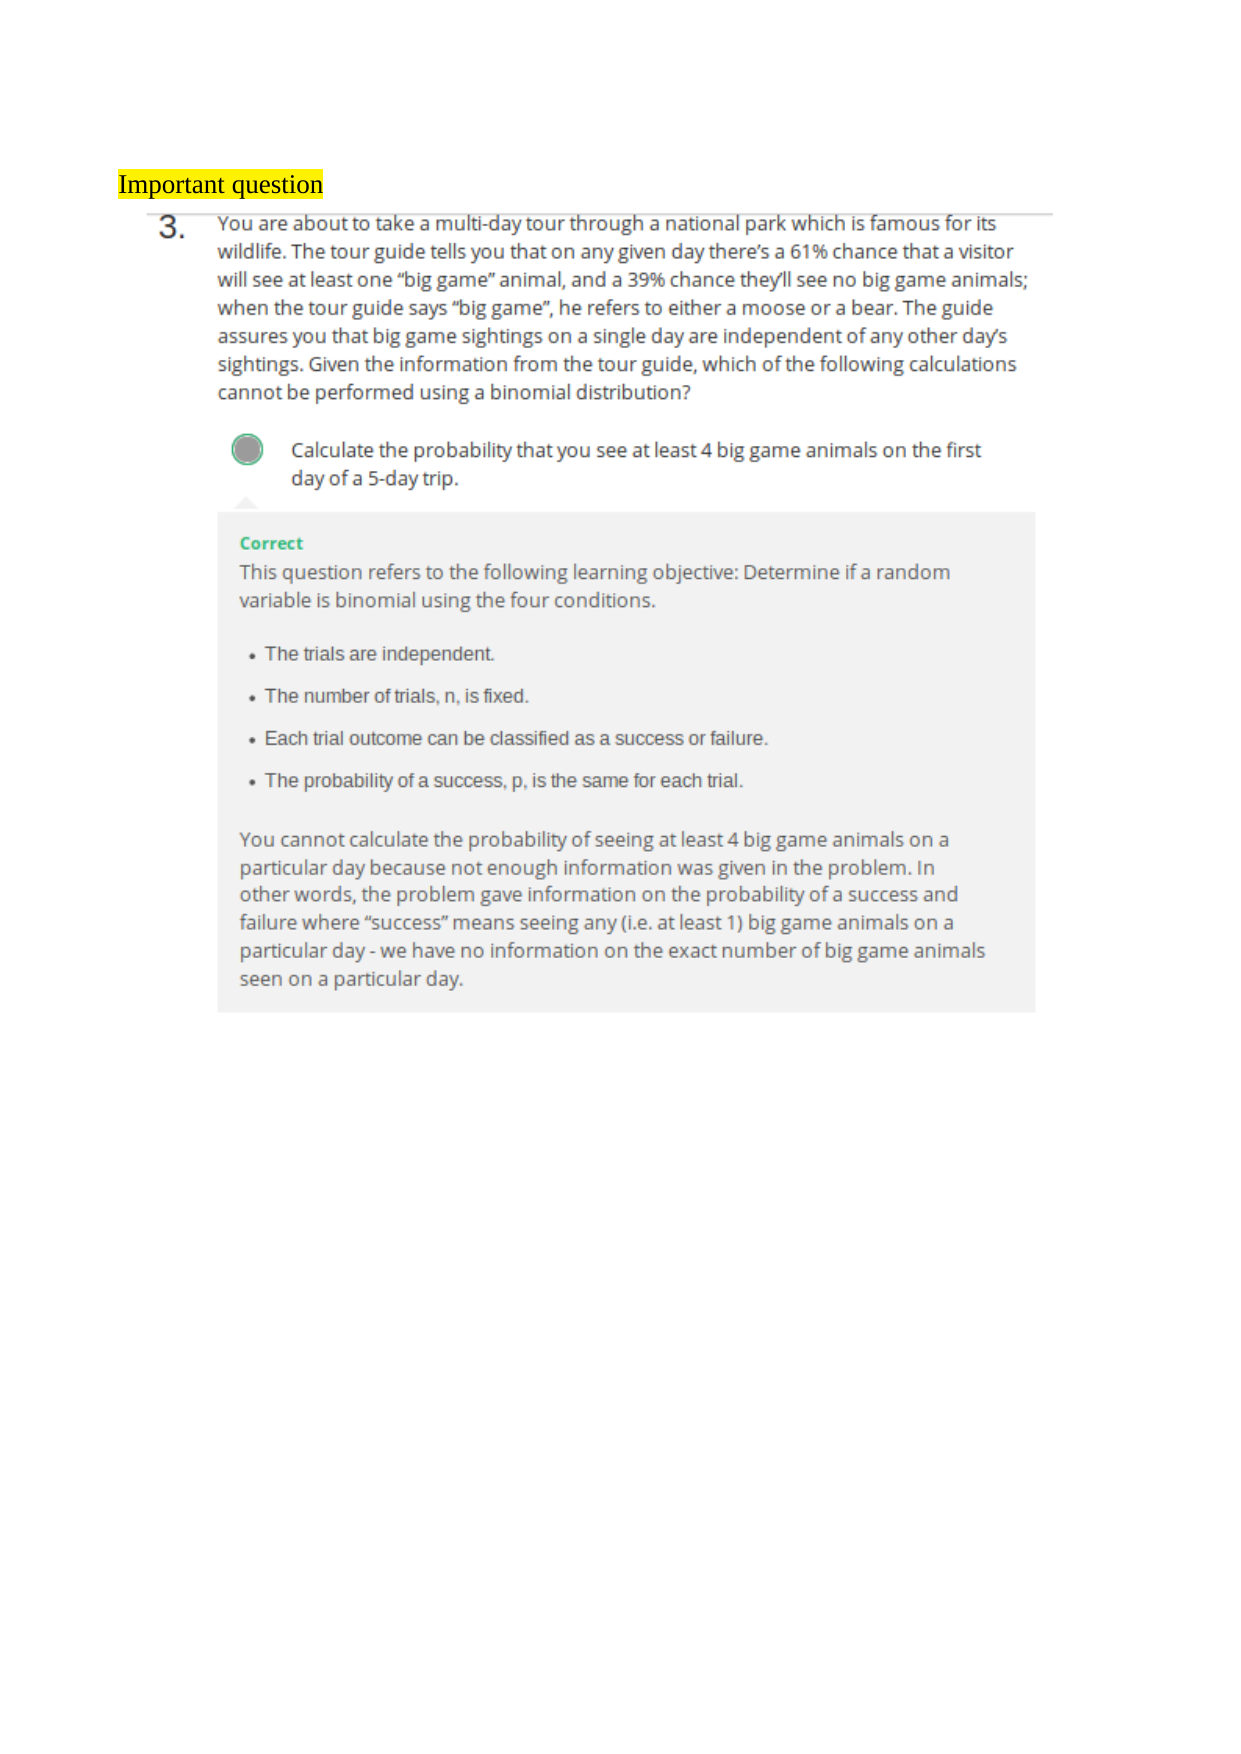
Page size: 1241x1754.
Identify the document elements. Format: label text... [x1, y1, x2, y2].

text Important question [118, 168, 1122, 199]
picture [146, 201, 1053, 1019]
